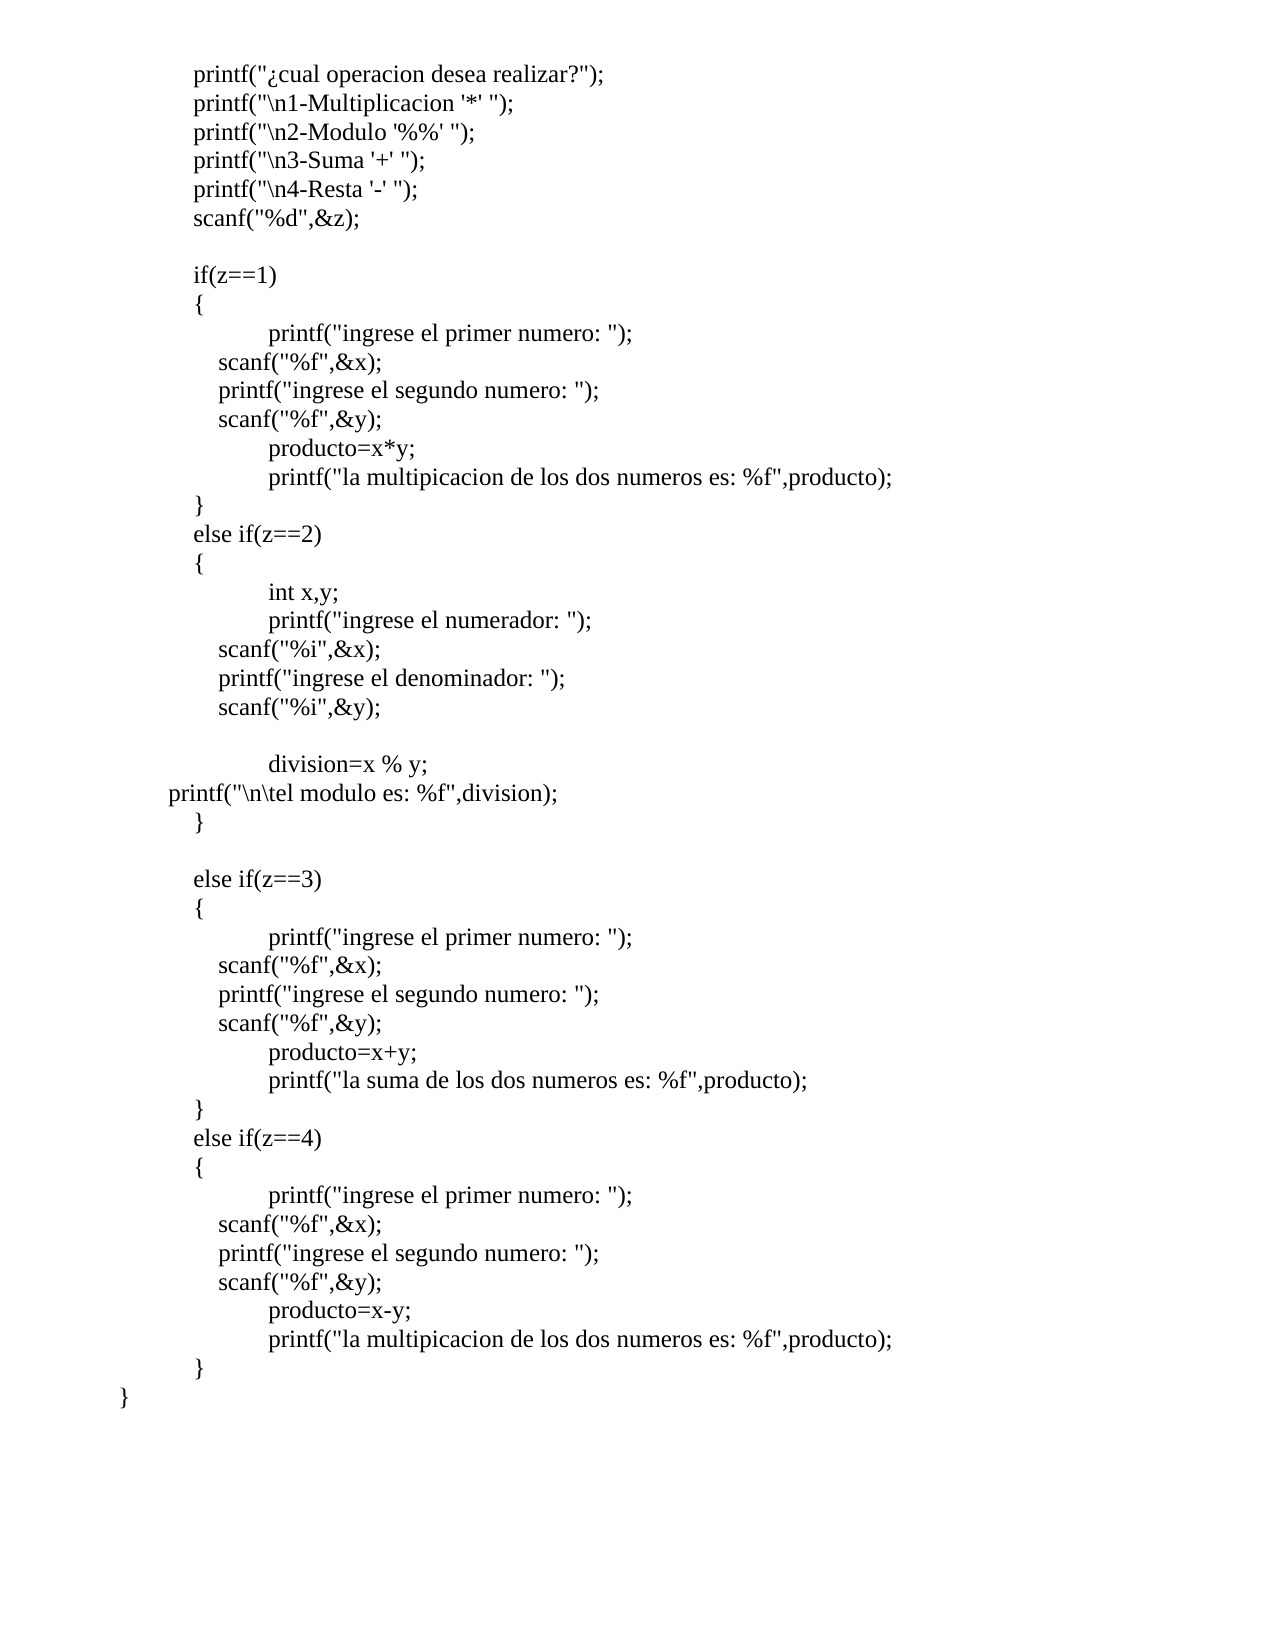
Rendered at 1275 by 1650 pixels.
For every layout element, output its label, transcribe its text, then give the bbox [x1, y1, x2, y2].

text scanf("%i",&x); [118, 634, 1205, 663]
text } [118, 1382, 1205, 1410]
text printf("\n1-Multiplicacion '*' "); [118, 88, 1205, 117]
text printf("ingrese el primer numero: "); [118, 922, 1205, 950]
text scanf("%f",&y); [118, 1008, 1205, 1037]
text printf("la suma de los dos numeros es: %f",producto); [118, 1065, 1205, 1094]
text { [118, 289, 1205, 318]
text printf("ingrese el segundo numero: "); [118, 1238, 1205, 1267]
text printf("¿cual operacion desea realizar?"); [118, 59, 1205, 88]
text int x,y; [118, 577, 1205, 605]
text } [118, 490, 1205, 519]
text producto=x*y; [118, 433, 1205, 462]
text scanf("%f",&y); [118, 404, 1205, 433]
text if(z==1) [118, 260, 1205, 289]
text } [118, 807, 1205, 835]
text printf("la multipicacion de los dos numeros es: %f",producto); [118, 1324, 1205, 1353]
text printf("ingrese el primer numero: "); [118, 1180, 1205, 1209]
text producto=x+y; [118, 1037, 1205, 1065]
text printf("la multipicacion de los dos numeros es: %f",producto); [118, 462, 1205, 490]
text { [118, 893, 1205, 922]
text scanf("%f",&y); [118, 1267, 1205, 1295]
text } [118, 1353, 1205, 1382]
text printf("ingrese el primer numero: "); [118, 318, 1205, 347]
text printf("\n4-Resta '-' "); [118, 174, 1205, 203]
text scanf("%f",&x); [118, 950, 1205, 979]
text division=x % y; [118, 749, 1205, 778]
text else if(z==2) [118, 519, 1205, 548]
text printf("\n\tel modulo es: %f",division); [118, 778, 1205, 807]
text scanf("%f",&x); [118, 1209, 1205, 1238]
text printf("ingrese el segundo numero: "); [118, 375, 1205, 404]
text producto=x-y; [118, 1295, 1205, 1324]
text scanf("%i",&y); [118, 692, 1205, 720]
text scanf("%f",&x); [118, 347, 1205, 375]
text { [118, 1152, 1205, 1180]
text printf("\n3-Suma '+' "); [118, 145, 1205, 174]
text { [118, 548, 1205, 577]
text printf("ingrese el numerador: "); [118, 605, 1205, 634]
text printf("ingrese el denominador: "); [118, 663, 1205, 692]
text else if(z==4) [118, 1123, 1205, 1152]
text } [118, 1094, 1205, 1123]
text scanf("%d",&z); [118, 203, 1205, 232]
text printf("ingrese el segundo numero: "); [118, 979, 1205, 1008]
text else if(z==3) [118, 864, 1205, 893]
text printf("\n2-Modulo '%%' "); [118, 117, 1205, 145]
